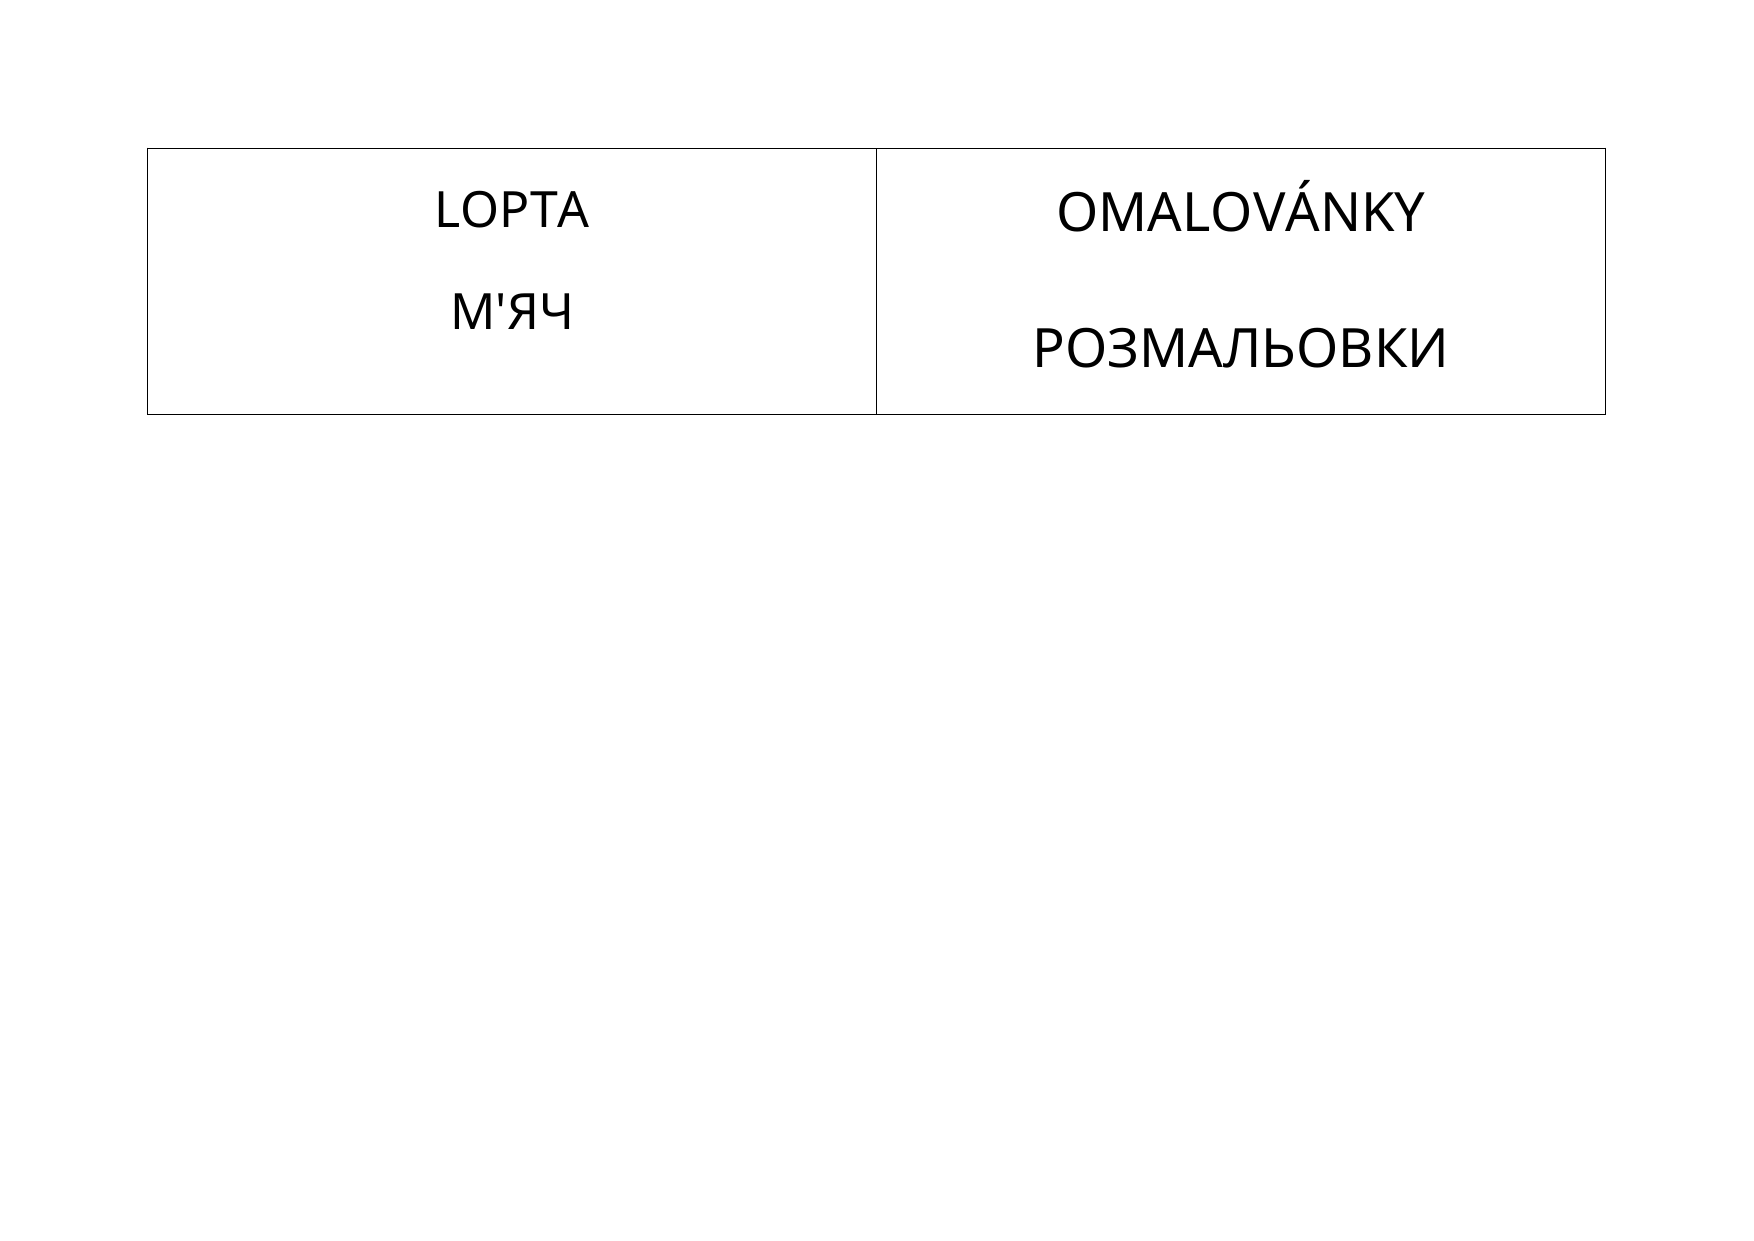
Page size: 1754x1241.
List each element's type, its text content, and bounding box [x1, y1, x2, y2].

table_cell OMALOVÁNKY РОЗМАЛЬОВКИ [877, 149, 1605, 414]
table_cell LOPTA М'ЯЧ [148, 149, 876, 414]
